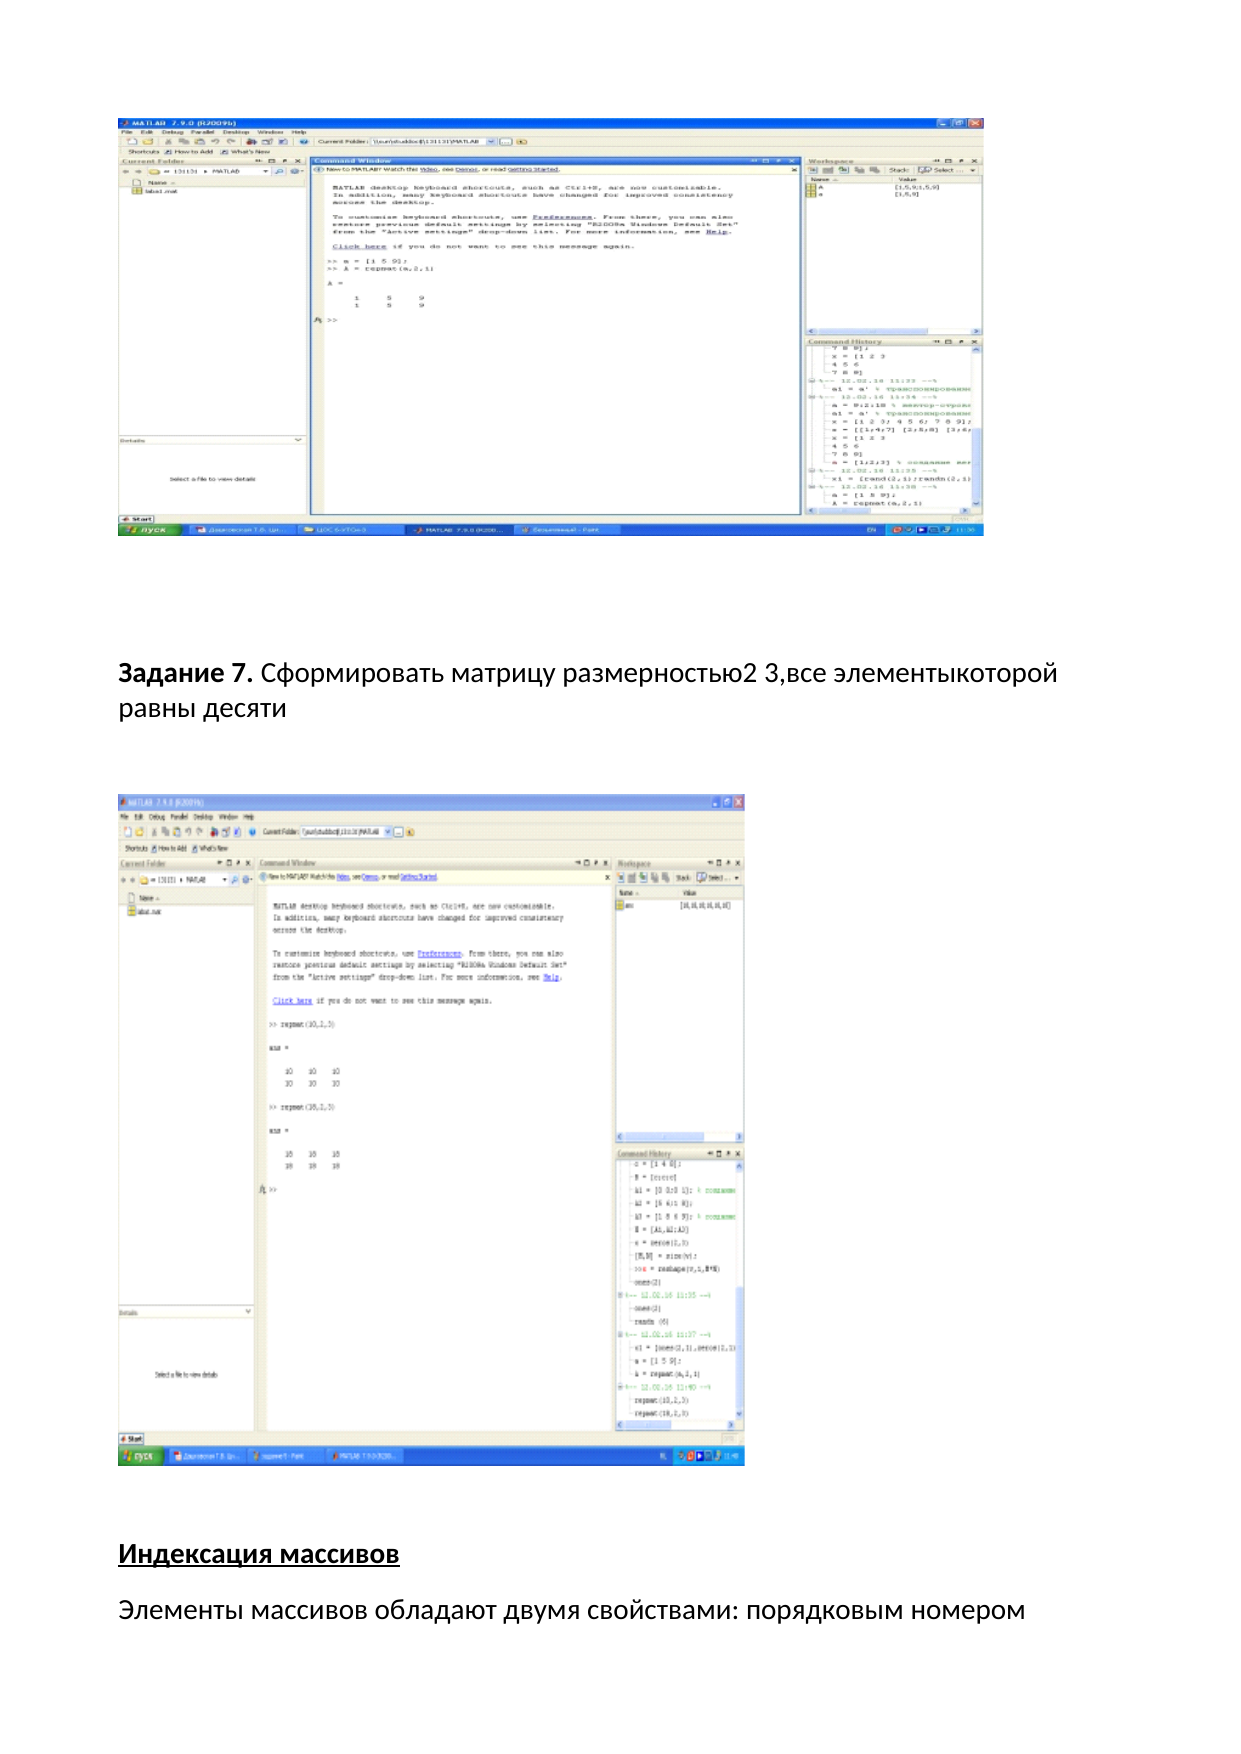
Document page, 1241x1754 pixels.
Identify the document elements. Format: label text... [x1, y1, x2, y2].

text Задание 7. Сформировать матрицу размерностью2 3,все элементыкоторой равны десяти [118, 654, 1122, 725]
text Индексация массивов [118, 1535, 1122, 1570]
text Элементы массивов обладают двумя свойствами: порядковым номером [118, 1591, 1122, 1627]
